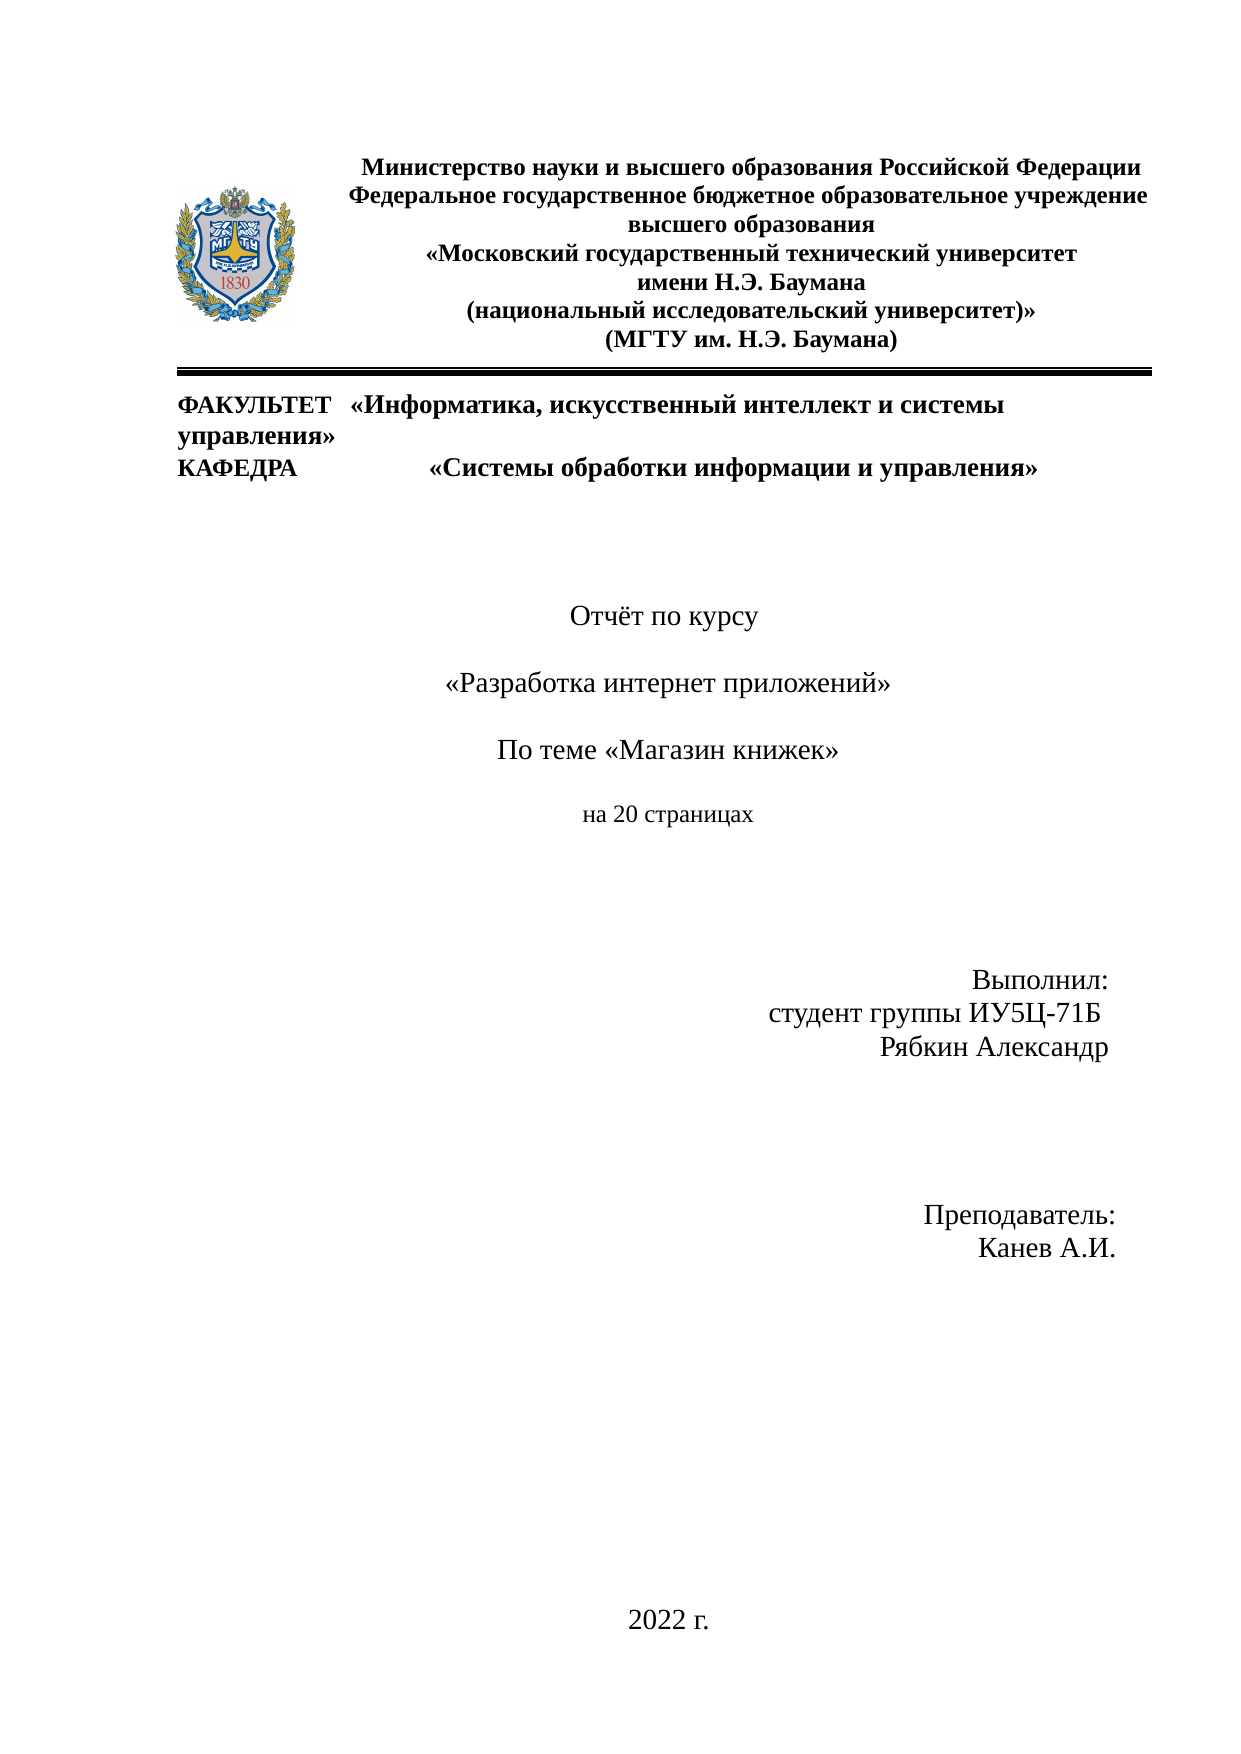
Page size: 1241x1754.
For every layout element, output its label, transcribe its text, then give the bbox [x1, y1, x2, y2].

text КАФЕДРА «Системы обработки информации и управления» [177, 451, 1152, 482]
text Преподаватель: [215, 1197, 1116, 1230]
text студент группы ИУ5Ц-71Б [215, 996, 1116, 1029]
text По теме «Магазин книжек» [215, 732, 1121, 766]
text Рябкин Александр [215, 1029, 1116, 1063]
text Выполнил: [215, 962, 1116, 996]
text ФАКУЛЬТЕТ «Информатика, искусственный интеллект и системы управления» [177, 388, 1152, 451]
text Канев А.И. [215, 1230, 1116, 1264]
text на 20 страницах [215, 799, 1121, 828]
text «Разработка интернет приложений» [215, 665, 1121, 698]
table_header Министерство науки и высшего образования Российской Федерации Федеральное государственное бюджетное образовательное учреждение высшего образования «Московский государственный технический университет имени Н.Э. Баумана (национальный исследовательский университет)» (МГТУ им. Н.Э. Баумана) [310, 152, 1192, 353]
table_header [166, 152, 310, 353]
text Отчёт по курсу [215, 598, 1113, 631]
picture [175, 186, 295, 322]
